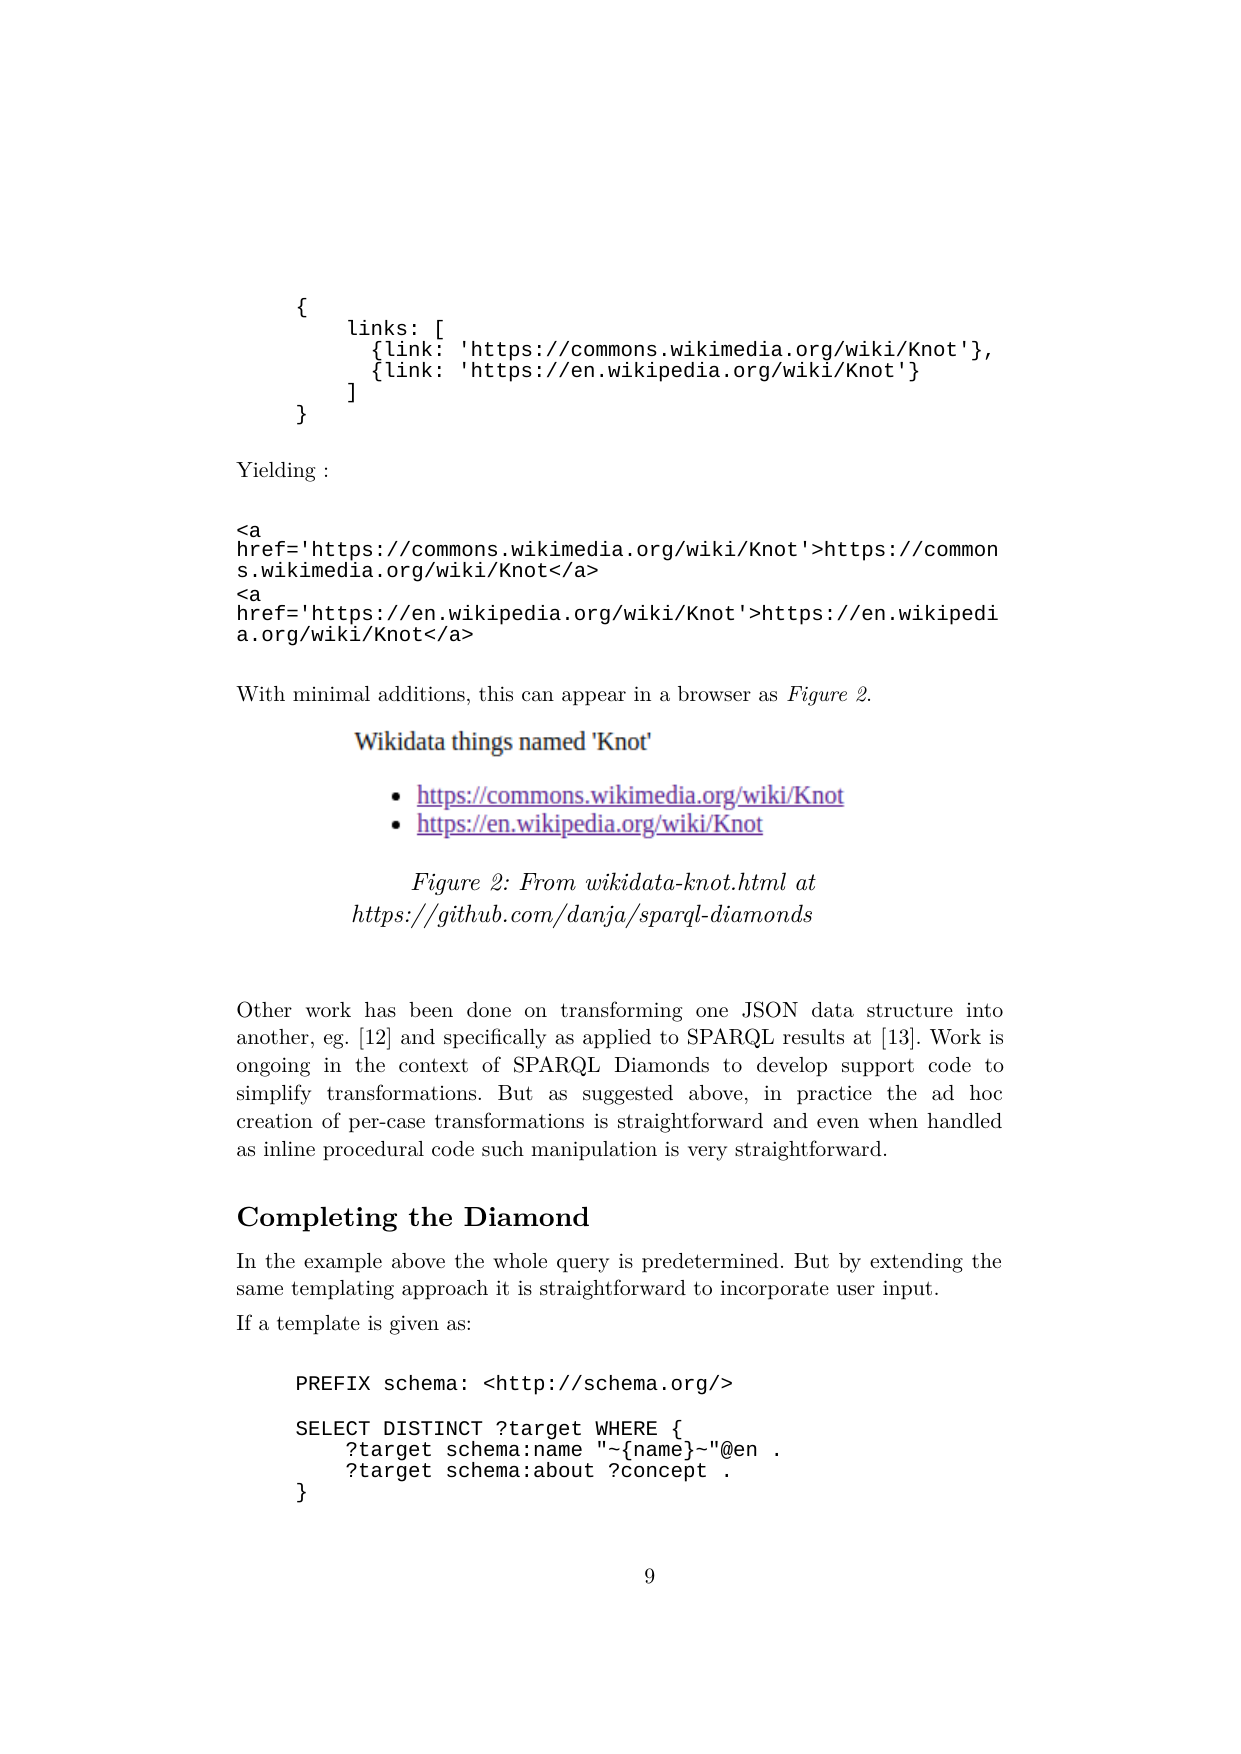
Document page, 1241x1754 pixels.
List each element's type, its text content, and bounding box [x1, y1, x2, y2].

text ?target schema:name "~{name}~"@en . [236, 1439, 1004, 1460]
text Other work has been done on transforming one JSON data structure into another, eg. [12] and specifically as applied to SPARQL results at [13]. Work is ongoing in the context of SPARQL Diamonds to develop support code to simplify transformations. But as suggested above, in practice the ad hoc creation of per-case transformations is straightforward and even when handled as inline procedural code such manipulation is very straightforward. [236, 995, 1004, 1163]
text {link: 'https://en.wikipedia.org/wiki/Knot'} [236, 361, 1004, 382]
text PREFIX schema: <http://schema.org/> [236, 1373, 1004, 1394]
text In the example above the whole query is predetermined. But by extending the same templating approach it is straightforward to incorporate user input. [236, 1246, 1004, 1302]
text SELECT DISTINCT ?target WHERE { [236, 1418, 1004, 1439]
picture [350, 725, 890, 867]
text ] [236, 382, 1004, 403]
text } [236, 1482, 1004, 1503]
text With minimal additions, this can appear in a browser as Figure 2. [236, 679, 1004, 707]
text } [236, 403, 1004, 424]
text { [236, 297, 1004, 318]
text {link: 'https://commons.wikimedia.org/wiki/Knot'}, [236, 339, 1004, 361]
subtitle Completing the Diamond [236, 1198, 1004, 1234]
text If a template is given as: [236, 1308, 1004, 1336]
text <a href='https://en.wikipedia.org/wiki/Knot'>https://en.wikipedia.org/wiki/Knot</a> [236, 584, 1004, 648]
text Yielding : [236, 455, 1004, 483]
text Figure 2: From wikidata-knot.html at https://github.com/danja/sparql-diamonds [351, 867, 890, 930]
text links: [ [236, 318, 1004, 339]
text <a href='https://commons.wikimedia.org/wiki/Knot'>https://commons.wikimedia.org/wiki/Knot</a> [236, 520, 1004, 584]
text ?target schema:about ?concept . [236, 1460, 1004, 1482]
